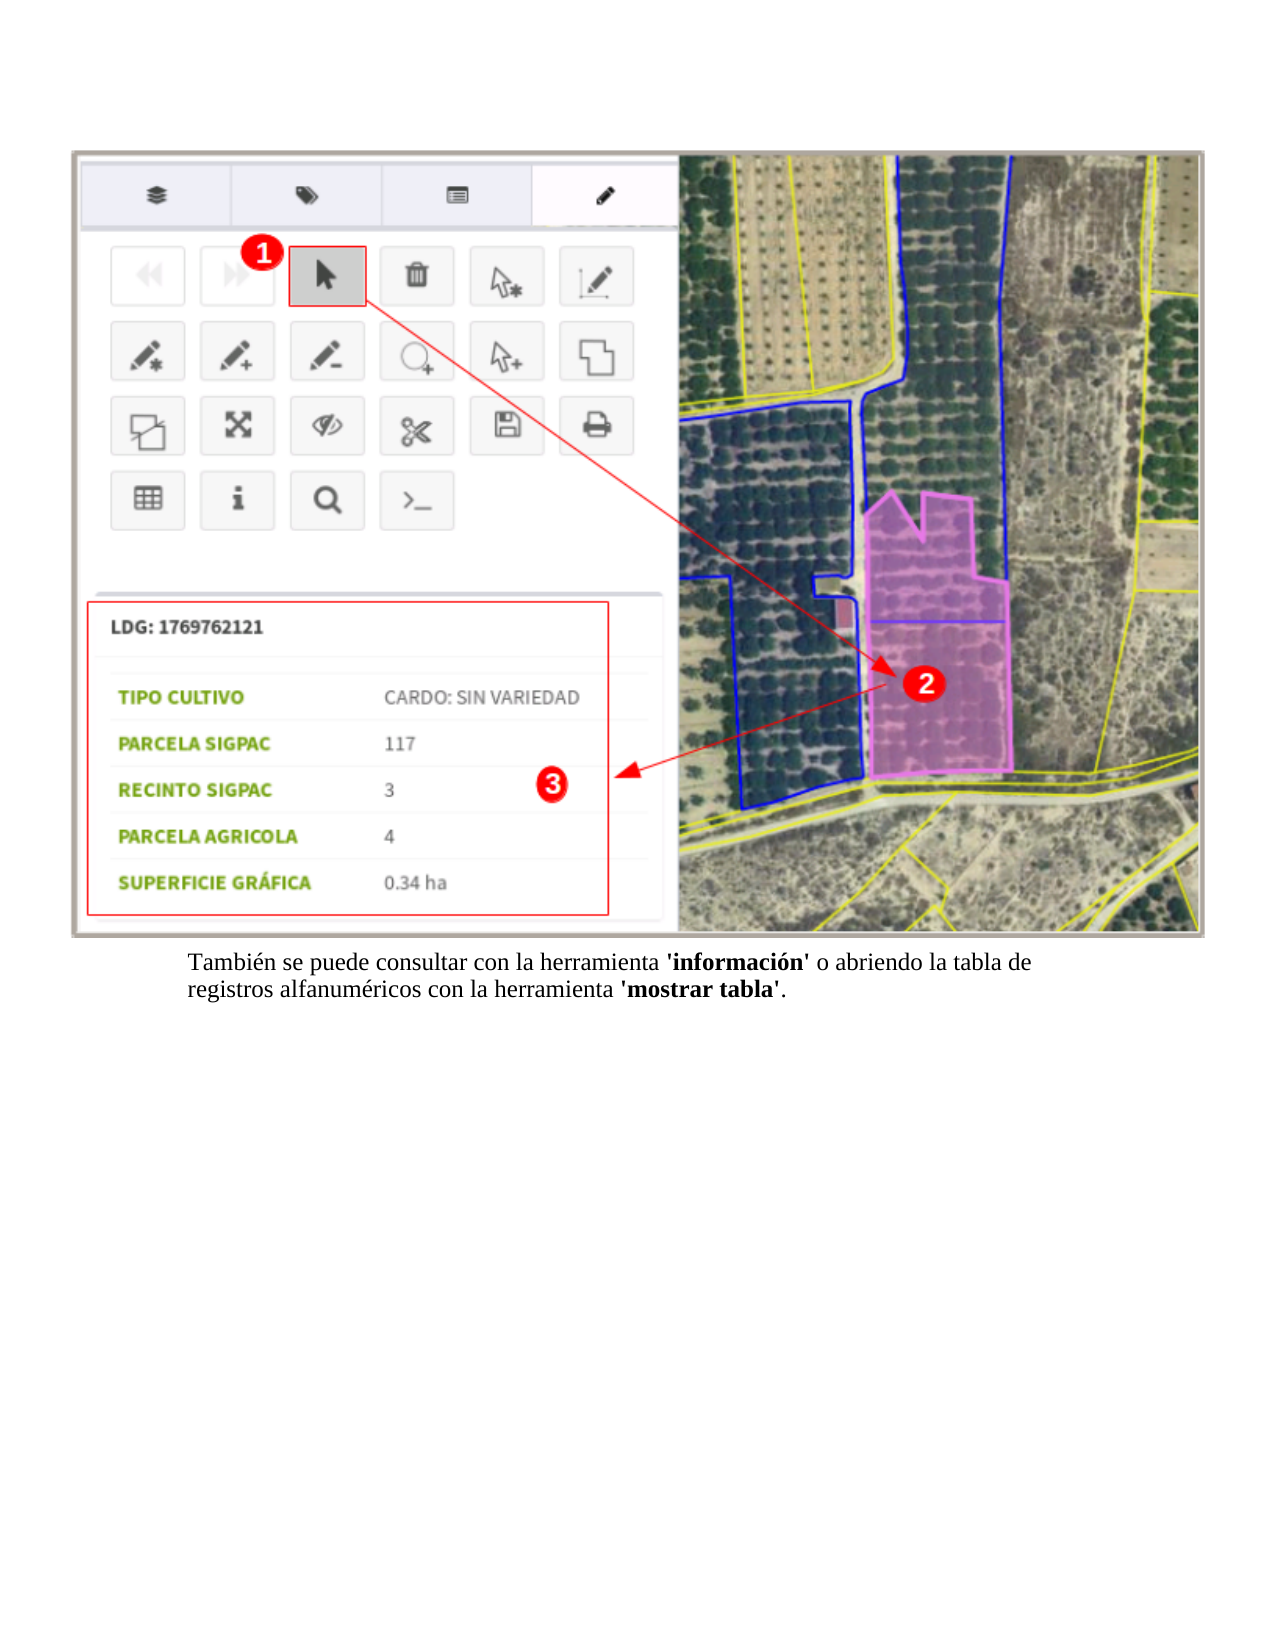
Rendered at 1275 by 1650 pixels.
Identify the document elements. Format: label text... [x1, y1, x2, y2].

text También se puede consultar con la herramienta 'información' o abriendo la tabla de registros alfanuméricos con la herramienta 'mostrar tabla'. [187, 948, 1087, 1003]
picture [70, 150, 1205, 938]
